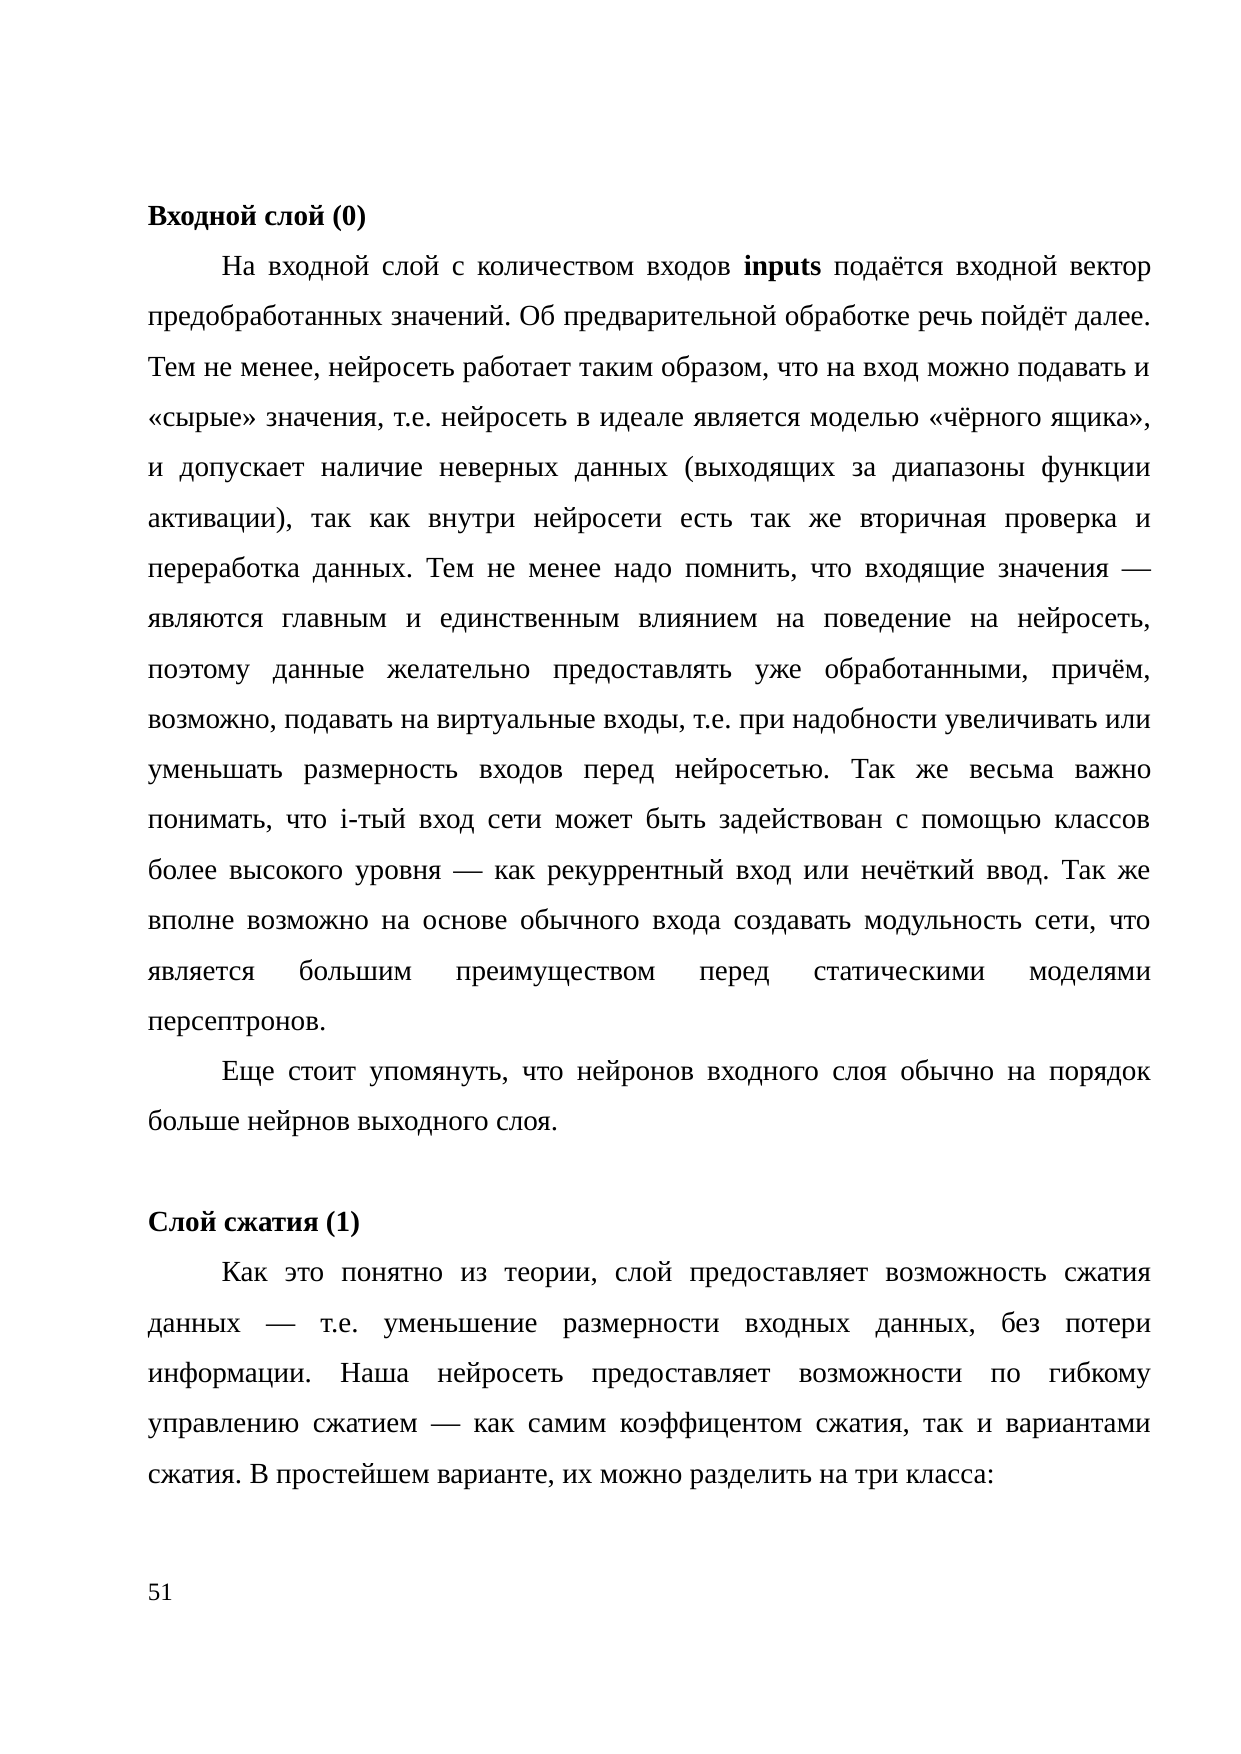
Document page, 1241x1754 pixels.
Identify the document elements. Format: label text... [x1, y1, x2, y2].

text Входной слой (0) [148, 198, 1152, 231]
text Еще стоит упомянуть, что нейронов входного слоя обычно на порядок больше нейрнов выходного слоя. [148, 1053, 1152, 1137]
text На входной слой с количеством входов inputs подаётся входной вектор предобработанных значений. Об предварительной обработке речь пойдёт далее. Тем не менее, нейросеть работает таким образом, что на вход можно подавать и «сырые» значения, т.е. нейросеть в идеале является моделью «чёрного ящика», и допускает наличие неверных данных (выходящих за диапазоны функции активации), так как внутри нейросети есть так же вторичная проверка и переработка данных. Тем не менее надо помнить, что входящие значения — являются главным и единственным влиянием на поведение на нейросеть, поэтому данные желательно предоставлять уже обработанными, причём, возможно, подавать на виртуальные входы, т.е. при надобности увеличивать или уменьшать размерность входов перед нейросетью. Так же весьма важно понимать, что i-тый вход сети может быть задействован с помощью классов более высокого уровня — как рекуррентный вход или нечёткий ввод. Так же вполне возможно на основе обычного входа создавать модульность сети, что является большим преимуществом перед статическими моделями персептронов. [148, 248, 1152, 1036]
text Как это понятно из теории, слой предоставляет возможность сжатия данных — т.е. уменьшение размерности входных данных, без потери информации. Наша нейросеть предоставляет возможности по гибкому управлению сжатием — как самим коэффицентом сжатия, так и вариантами сжатия. В простейшем варианте, их можно разделить на три класса: [148, 1254, 1152, 1489]
text Слой сжатия (1) [148, 1204, 1152, 1238]
